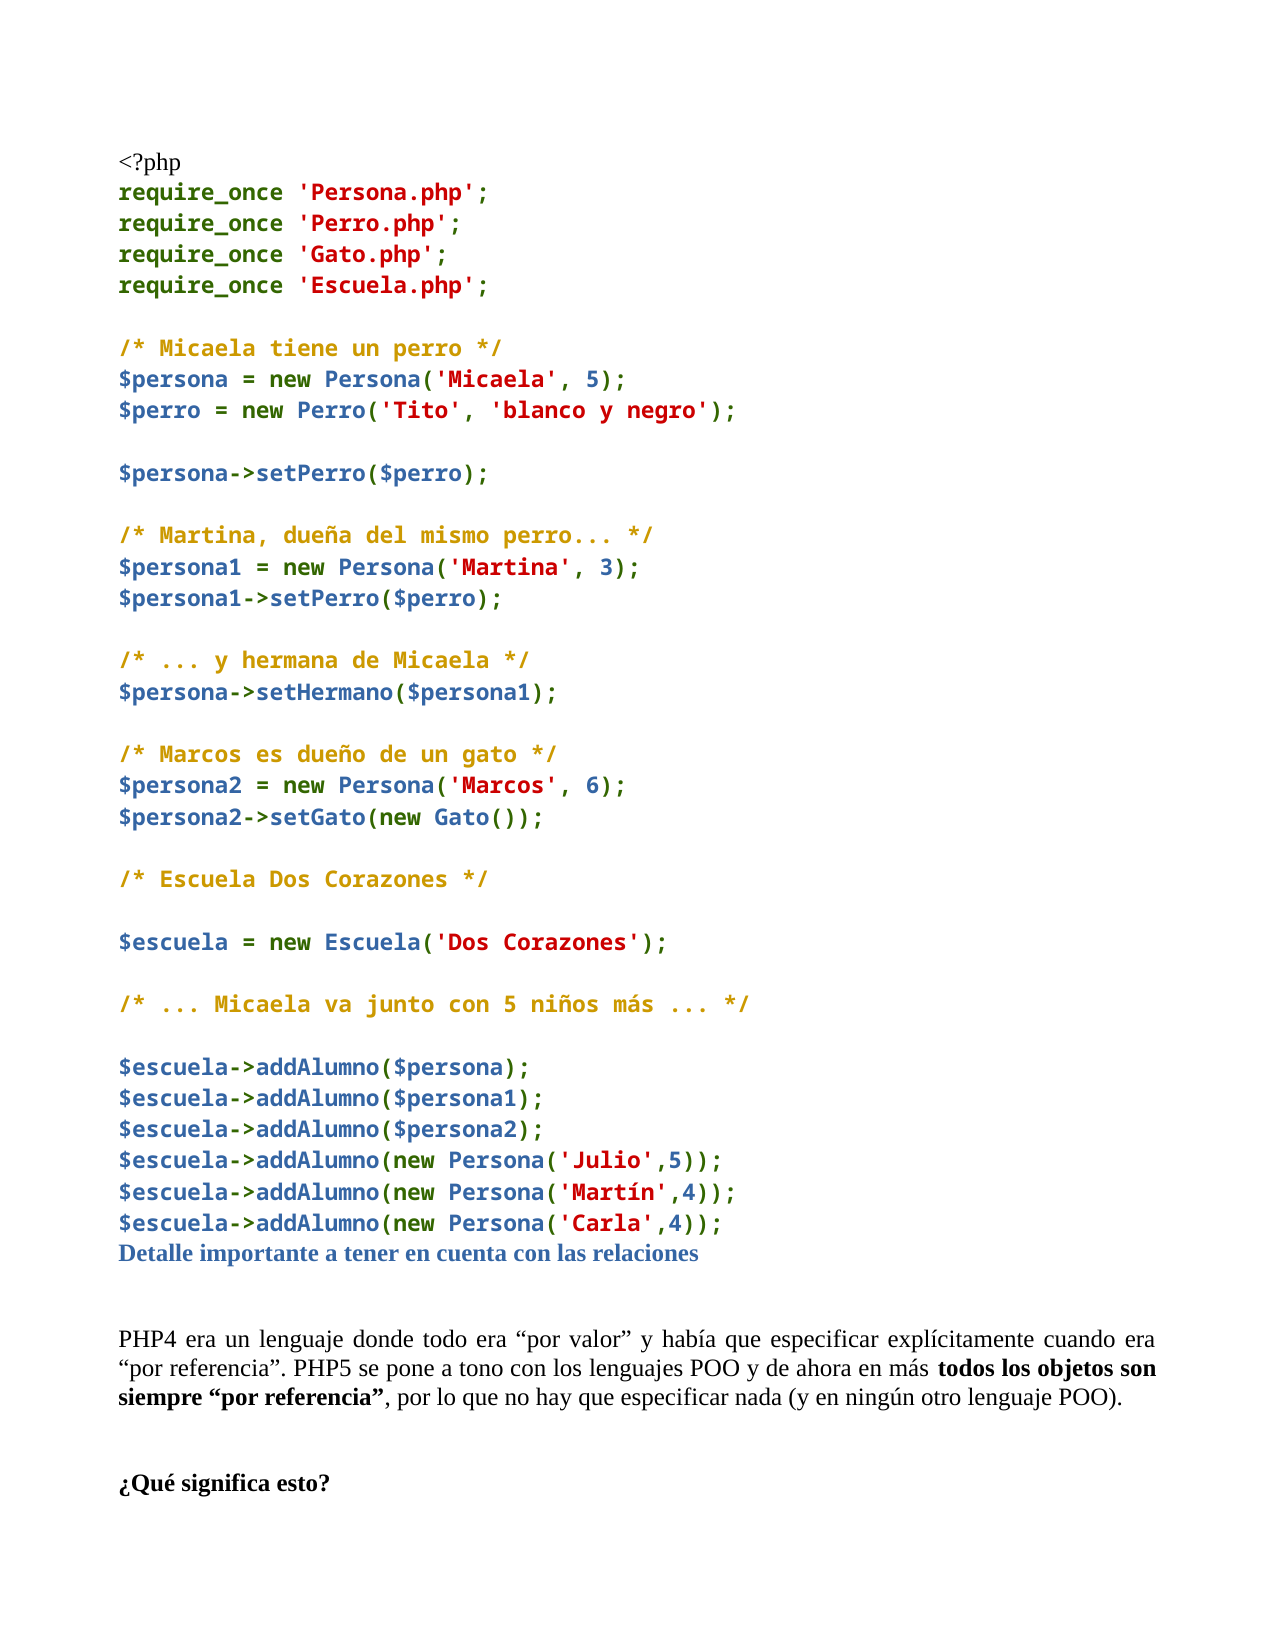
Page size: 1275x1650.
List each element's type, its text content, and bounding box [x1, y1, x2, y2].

text $persona->setHermano($persona1); [118, 676, 1157, 707]
text $escuela->addAlumno($persona1); [118, 1082, 1157, 1113]
text $persona->setPerro($perro); [118, 457, 1157, 488]
text $escuela->addAlumno($persona2); [118, 1113, 1157, 1144]
text $persona2 = new Persona('Marcos', 6); [118, 769, 1157, 801]
text /* Micaela tiene un perro */ [118, 332, 1157, 363]
text /* Marcos es dueño de un gato */ [118, 738, 1157, 769]
text require_once 'Escuela.php'; [118, 269, 1157, 301]
text $persona1 = new Persona('Martina', 3); [118, 551, 1157, 582]
text $escuela->addAlumno(new Persona('Julio',5)); [118, 1144, 1157, 1176]
text require_once 'Persona.php'; [118, 176, 1157, 207]
text /* ... y hermana de Micaela */ [118, 644, 1157, 676]
text require_once 'Perro.php'; [118, 207, 1157, 238]
text <?php [118, 147, 1157, 176]
text $escuela->addAlumno(new Persona('Martín',4)); [118, 1176, 1157, 1207]
text $persona2->setGato(new Gato()); [118, 801, 1157, 832]
text /* Martina, dueña del mismo perro... */ [118, 519, 1157, 551]
text /* ... Micaela va junto con 5 niños más ... */ [118, 988, 1157, 1019]
text $escuela = new Escuela('Dos Corazones'); [118, 926, 1157, 957]
text $perro = new Perro('Tito', 'blanco y negro'); [118, 394, 1157, 426]
text ¿Qué significa esto? [118, 1468, 1157, 1497]
text require_once 'Gato.php'; [118, 238, 1157, 269]
text $persona1->setPerro($perro); [118, 582, 1157, 613]
text /* Escuela Dos Corazones */ [118, 863, 1157, 894]
text $escuela->addAlumno(new Persona('Carla',4)); [118, 1207, 1157, 1238]
text $persona = new Persona('Micaela', 5); [118, 363, 1157, 394]
text PHP4 era un lenguaje donde todo era “por valor” y había que especificar explícitamente cuando era “por referencia”. PHP5 se pone a tono con los lenguajes POO y de ahora en más todos los objetos son siempre “por referencia”, por lo que no hay que especificar nada (y en ningún otro lenguaje POO). [118, 1324, 1157, 1411]
text Detalle importante a tener en cuenta con las relaciones [118, 1238, 1157, 1267]
text $escuela->addAlumno($persona); [118, 1051, 1157, 1082]
